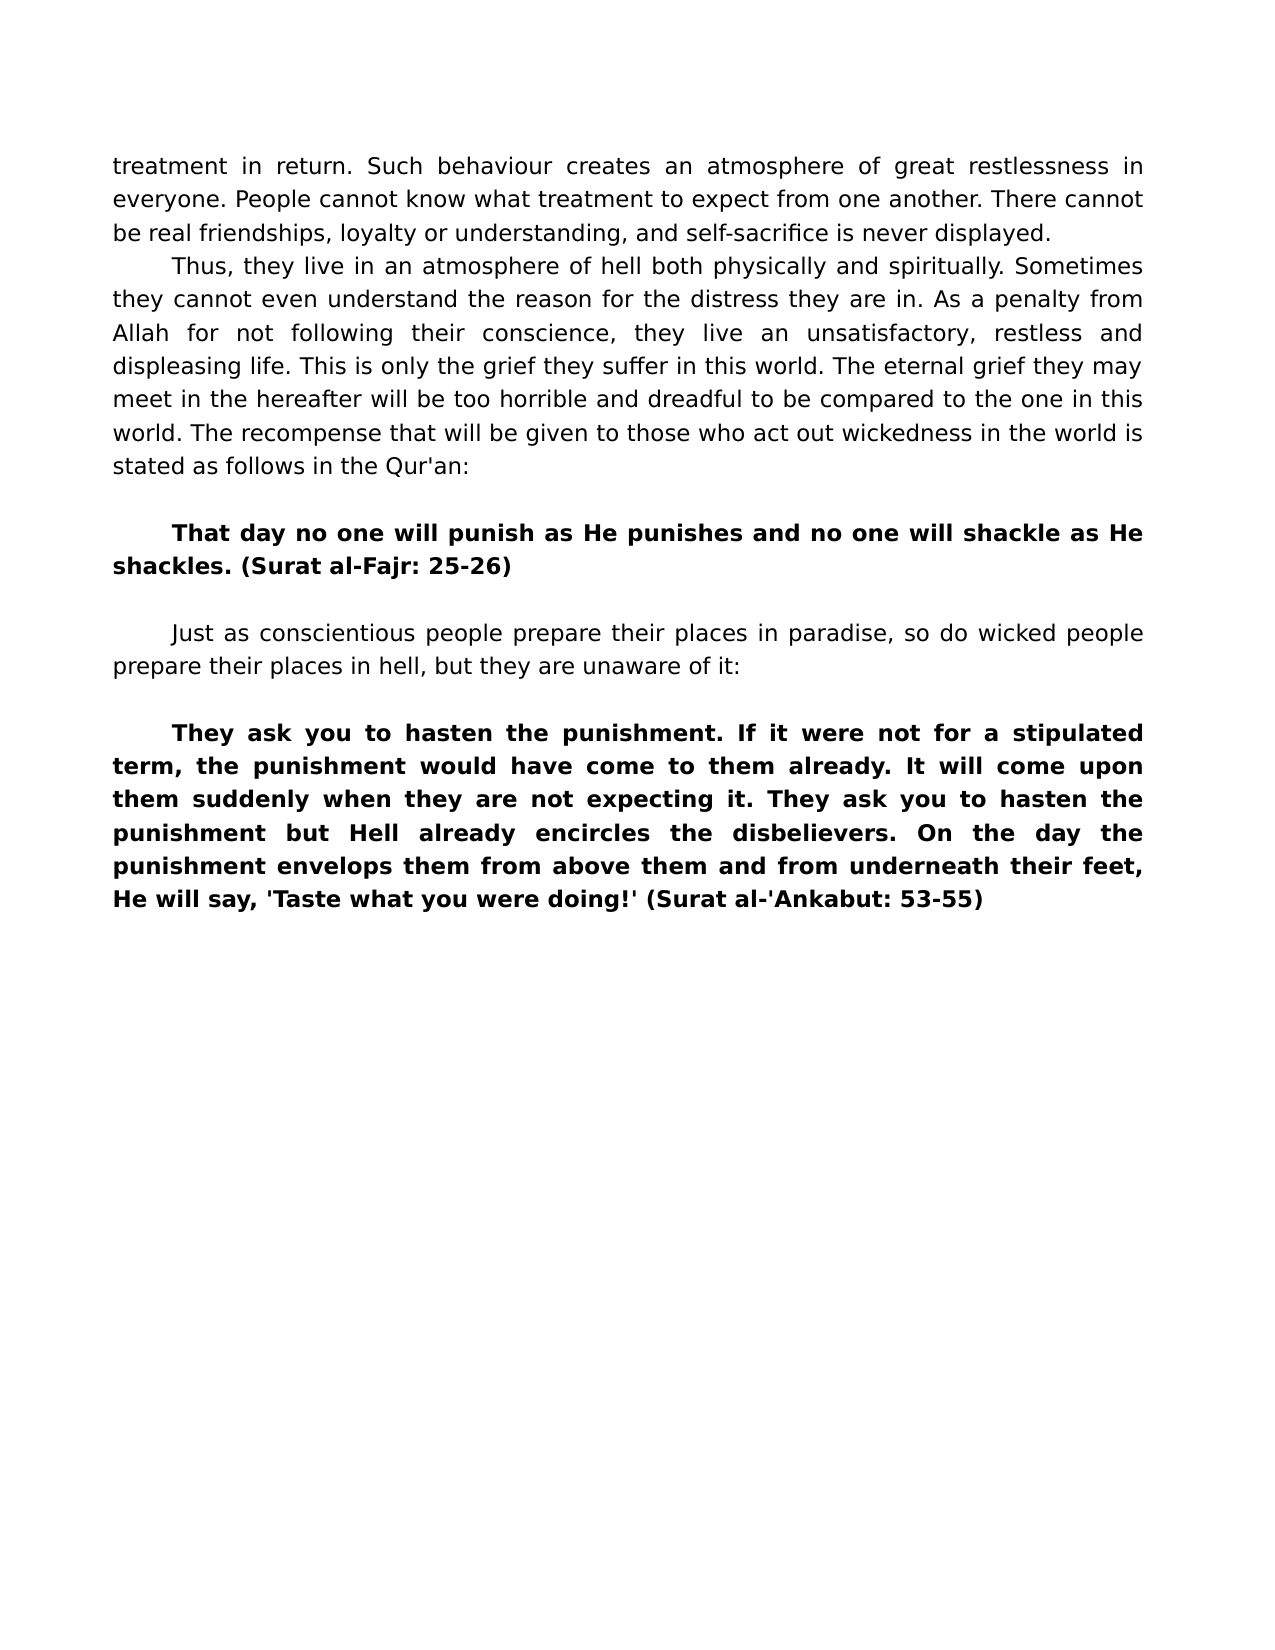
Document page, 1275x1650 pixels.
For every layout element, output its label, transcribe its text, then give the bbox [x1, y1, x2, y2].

text Just as conscientious people prepare their places in paradise, so do wicked people prepare their places in hell, but they are unaware of it: [112, 614, 1145, 681]
text That day no one will punish as He punishes and no one will shackle as He shackles. (Surat al-Fajr: 25-26) [112, 514, 1145, 581]
text treatment in return. Such behaviour creates an atmosphere of great restlessness in everyone. People cannot know what treatment to expect from one another. There cannot be real friendships, loyalty or understanding, and self-sacrifice is never displayed. [112, 148, 1145, 248]
text Thus, they live in an atmosphere of hell both physically and spiritually. Sometimes they cannot even understand the reason for the distress they are in. As a penalty from Allah for not following their conscience, they live an unsatisfactory, restless and displeasing life. This is only the grief they suffer in this world. The eternal grief they may meet in the hereafter will be too horrible and dreadful to be compared to the one in this world. The recompense that will be given to those who act out wickedness in the world is stated as follows in the Qur'an: [112, 248, 1145, 481]
text They ask you to hasten the punishment. If it were not for a stipulated term, the punishment would have come to them already. It will come upon them suddenly when they are not expecting it. They ask you to hasten the punishment but Hell already encircles the disbelievers. On the day the punishment envelops them from above them and from underneath their feet, He will say, 'Taste what you were doing!' (Surat al-'Ankabut: 53-55) [112, 714, 1145, 914]
